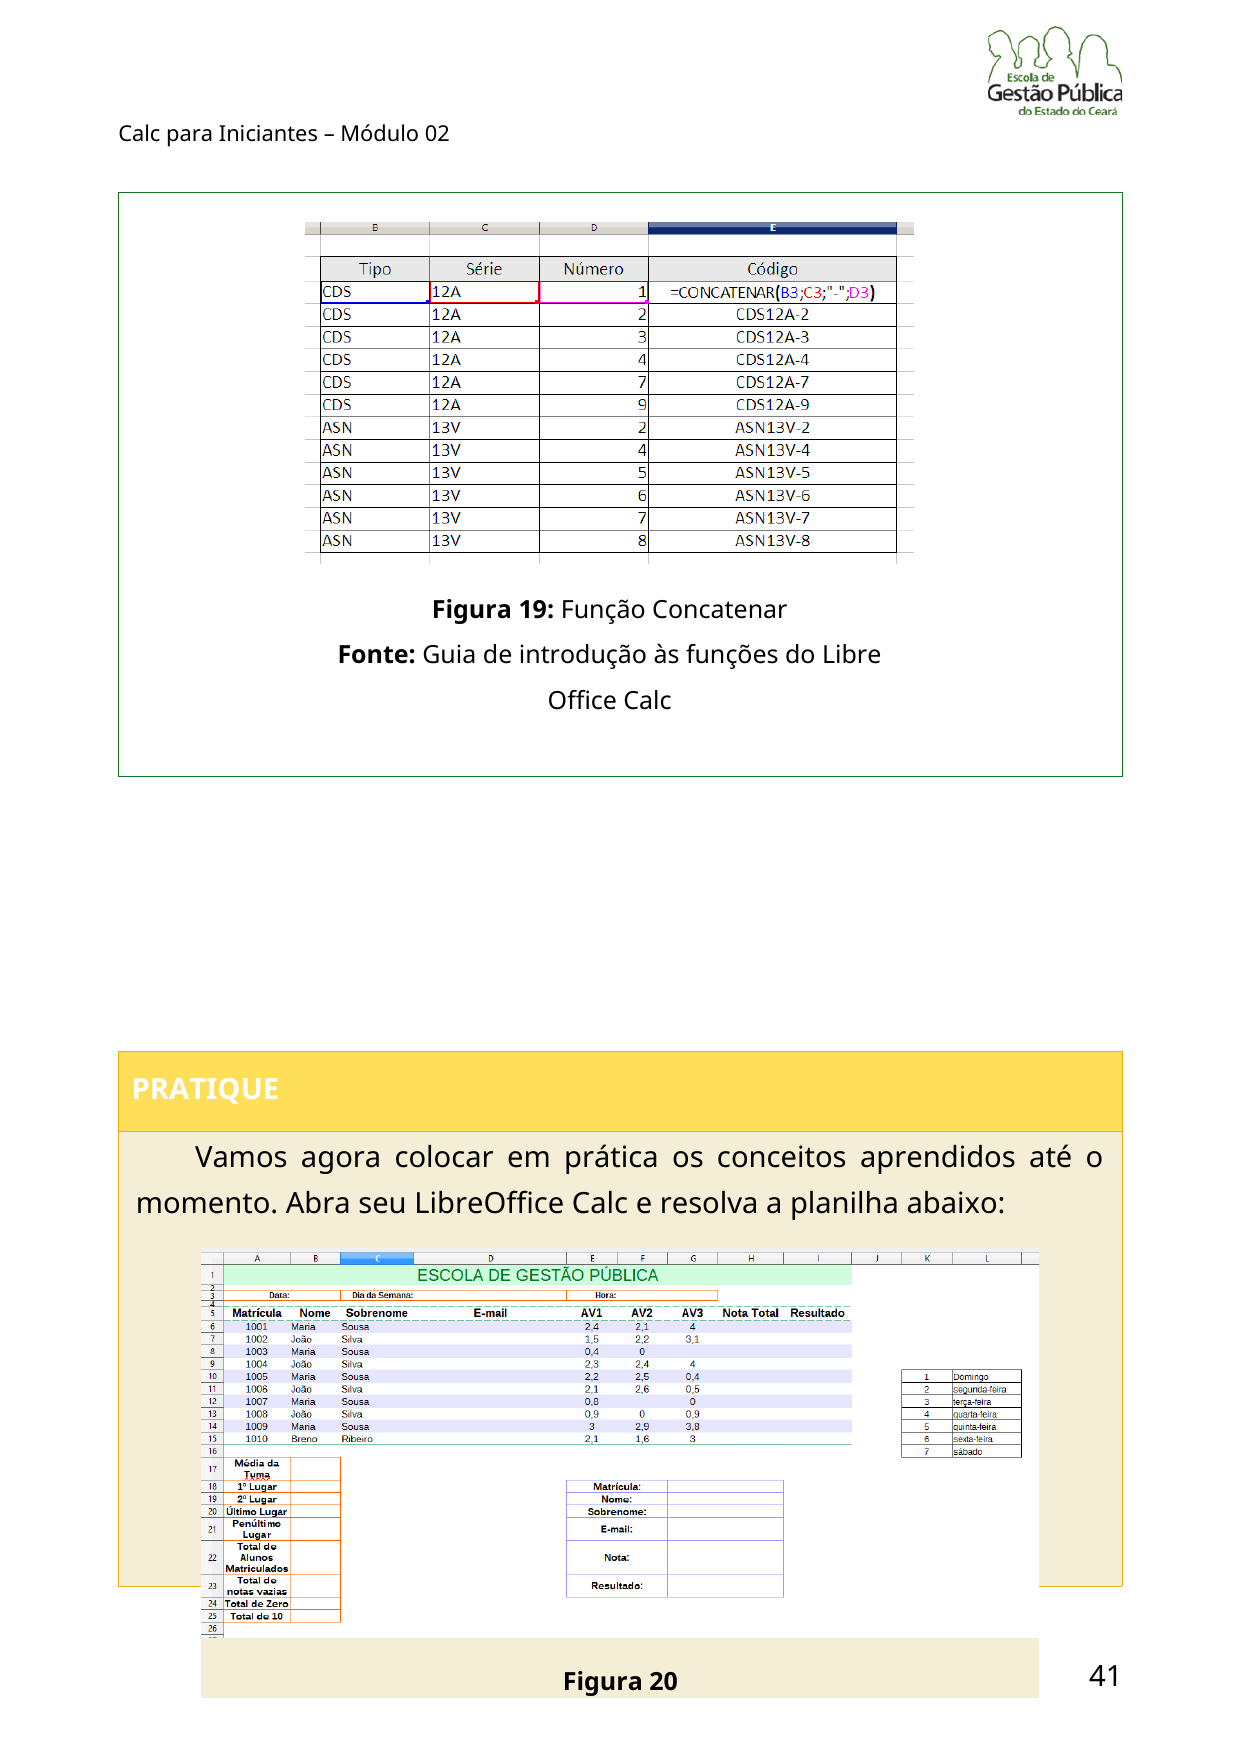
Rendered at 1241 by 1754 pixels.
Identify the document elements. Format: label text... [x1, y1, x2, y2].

picture [118, 26, 1123, 115]
table_cell Vamos agora colocar em prática os conceitos aprendidos até o momento. Abra seu LibreOffice Calc e resolva a planilha abaixo: [201, 1638, 1039, 1698]
picture [201, 1248, 1040, 1638]
picture [305, 222, 914, 564]
table_cell Vamos agora colocar em prática os conceitos aprendidos até o momento. Abra seu LibreOffice Calc e resolva a planilha abaixo: [119, 1132, 1122, 1586]
table_cell A função CONCATENAR() permite agregar, em um único resultado, várias sequências de caracteres referenciados pelos ARGUMENTOS da função. =CONCATENAR(ARGUMENTOS) Os ARGUMENTOS podem ser trechos de texto, valores numéricos ou referências de célula. Observe no exemplo abaixo a composição do código do produto, usando a função CONCATENAR. A coluna código utiliza a função CONCATENAR, combinando as referências de célula das colunas Tipo, Série e Número, além do “-”, utilizado para a composição do formato correto dos códigos. Uma observação útil é que o mesmo procedimento pode ser feito com o operador de texto de concatenação, o &. Nesse caso, a fórmula utilizada para uma construção similar à do exemplo: =B3 & C3 & “-” & D3. [119, 193, 1122, 776]
table_header PRATIQUE [119, 1052, 1122, 1131]
